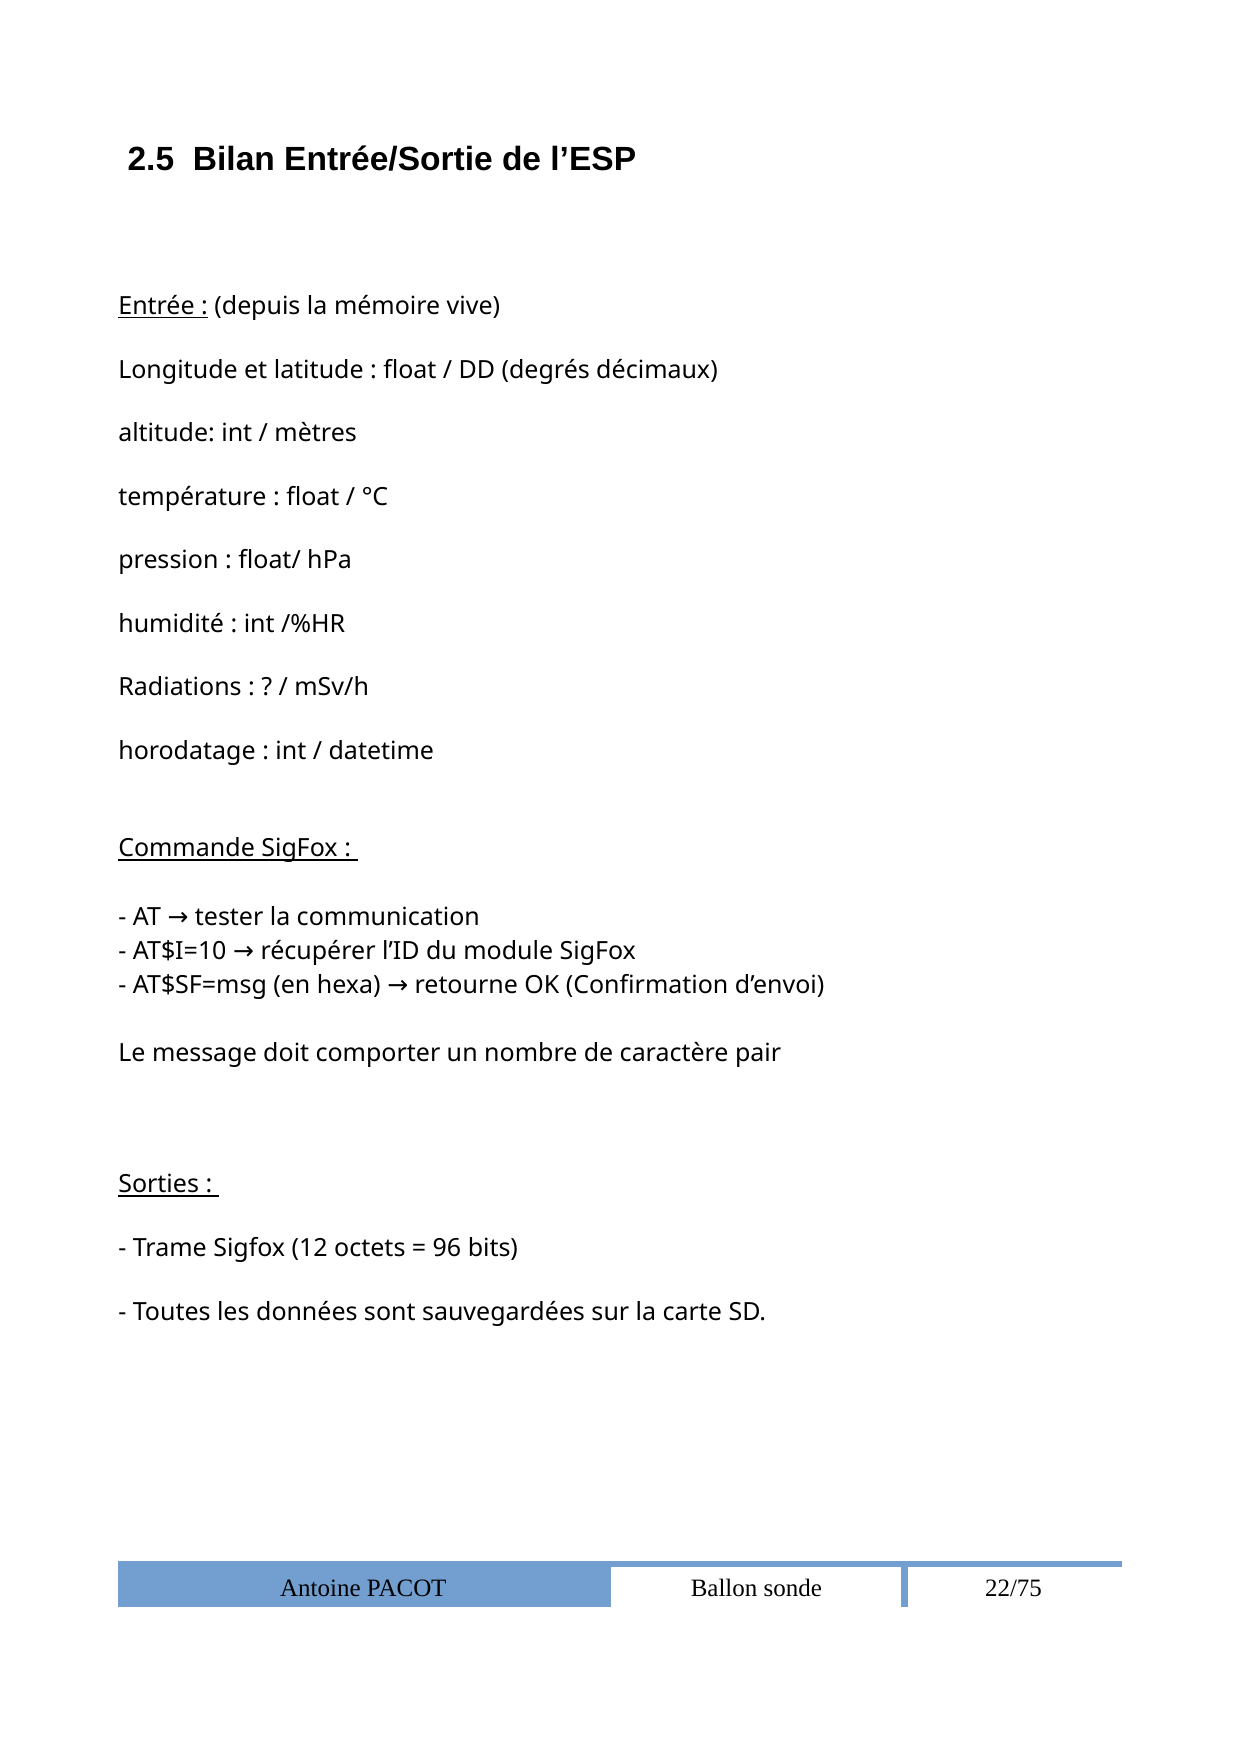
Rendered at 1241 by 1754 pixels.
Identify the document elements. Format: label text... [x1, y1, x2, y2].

text - AT$I=10 → récupérer l’ID du module SigFox [118, 932, 1122, 966]
text Commande SigFox : [118, 830, 1122, 898]
text - Trame Sigfox (12 octets = 96 bits) [118, 1230, 1122, 1264]
text Entrée : (depuis la mémoire vive) [118, 288, 1122, 322]
subtitle Bilan Entrée/Sortie de l’ESP [118, 139, 1122, 178]
text température : float / °C [118, 478, 1122, 512]
text Longitude et latitude : float / DD (degrés décimaux) [118, 351, 1122, 385]
text Le message doit comporter un nombre de caractère pair [118, 1034, 1122, 1068]
text Radiations : ? / mSv/h [118, 669, 1122, 703]
text - AT$SF=msg (en hexa) → retourne OK (Confirmation d’envoi) [118, 966, 1122, 1000]
text - Toutes les données sont sauvegardées sur la carte SD. [118, 1293, 1122, 1327]
text - AT → tester la communication [118, 898, 1122, 932]
text horodatage : int / datetime [118, 732, 1122, 767]
text altitude: int / mètres [118, 415, 1122, 449]
text pression : float/ hPa [118, 542, 1122, 576]
text humidité : int /%HR [118, 605, 1122, 639]
text Sorties : [118, 1166, 1122, 1200]
